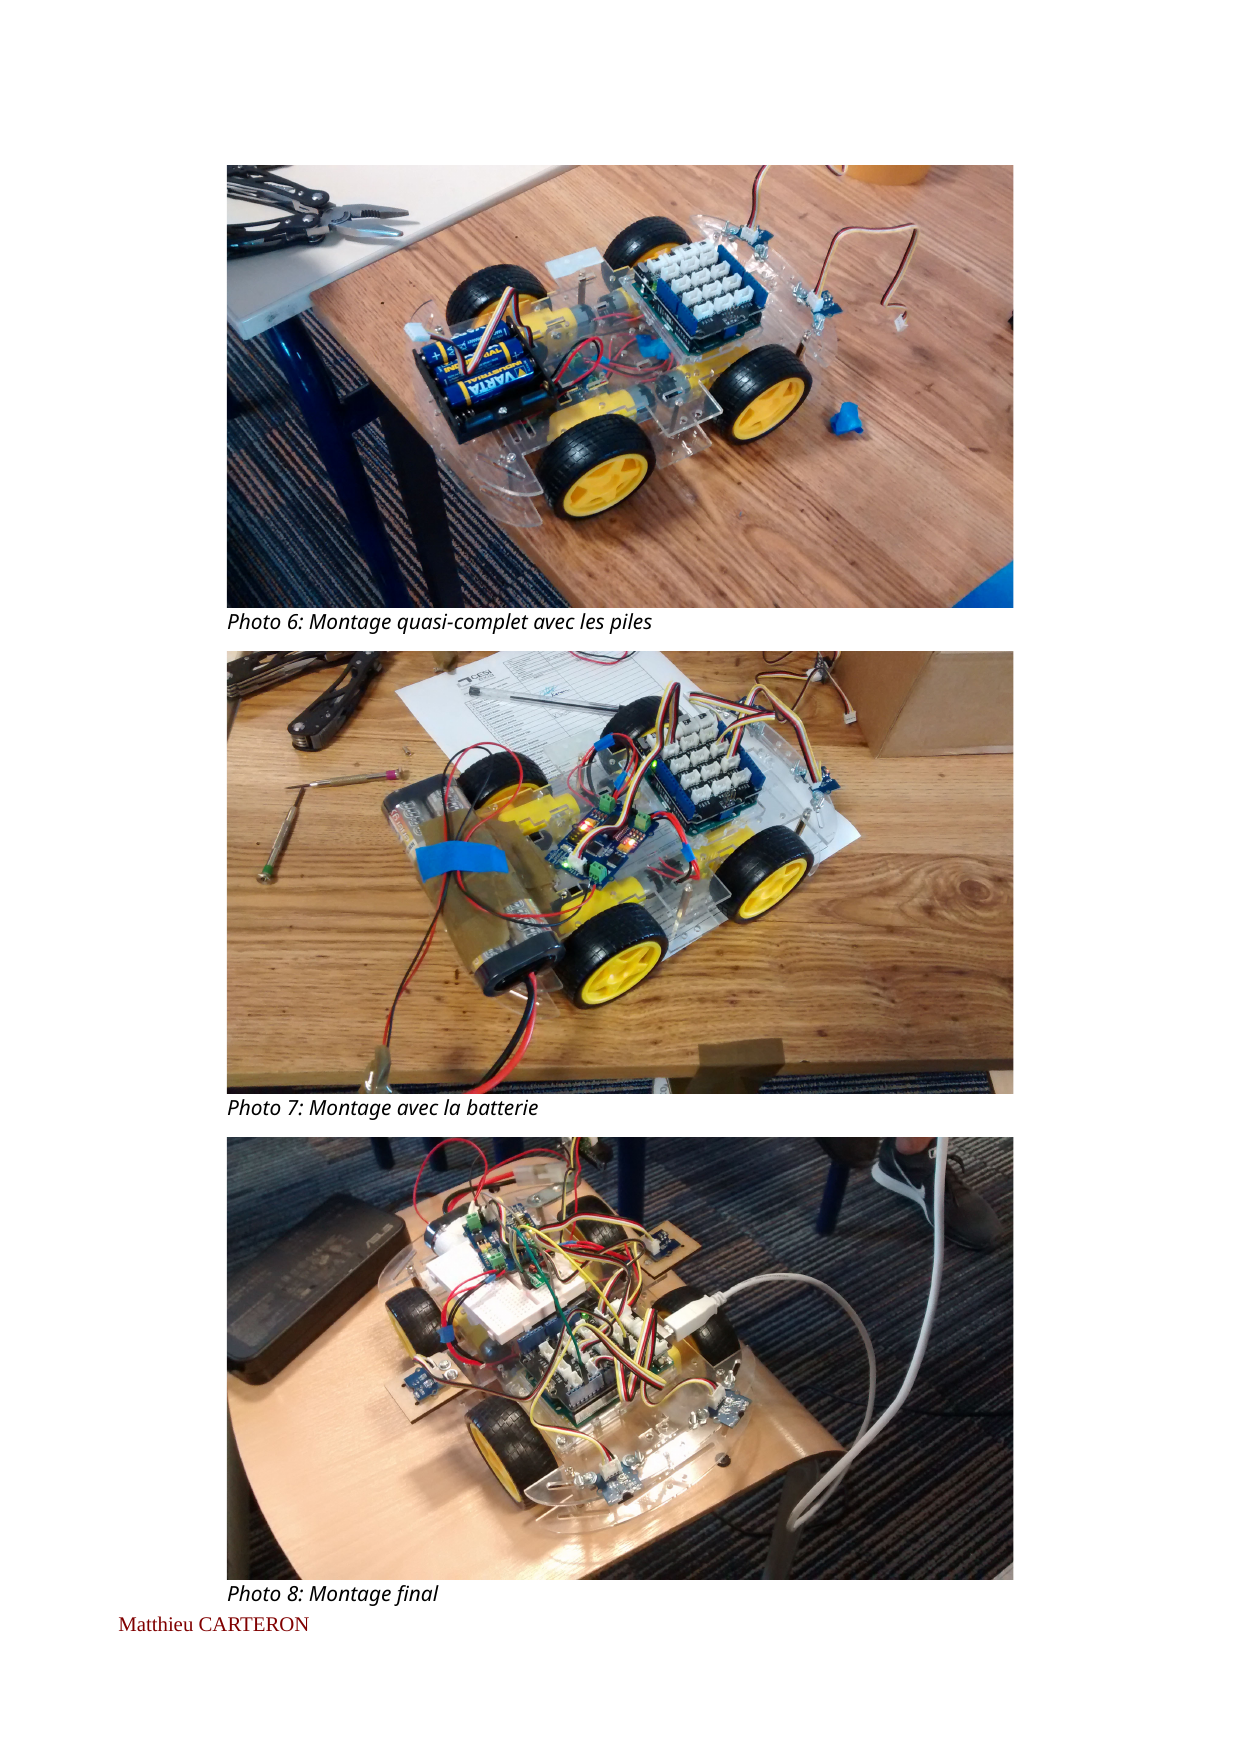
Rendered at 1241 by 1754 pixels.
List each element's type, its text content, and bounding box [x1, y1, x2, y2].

text Photo 8: Montage final [227, 1580, 1013, 1608]
picture [226, 1137, 1014, 1580]
picture [226, 651, 1014, 1094]
picture [226, 165, 1014, 608]
text Photo 6: Montage quasi-complet avec les piles [227, 608, 1013, 636]
text Photo 7: Montage avec la batterie [227, 1094, 1013, 1122]
